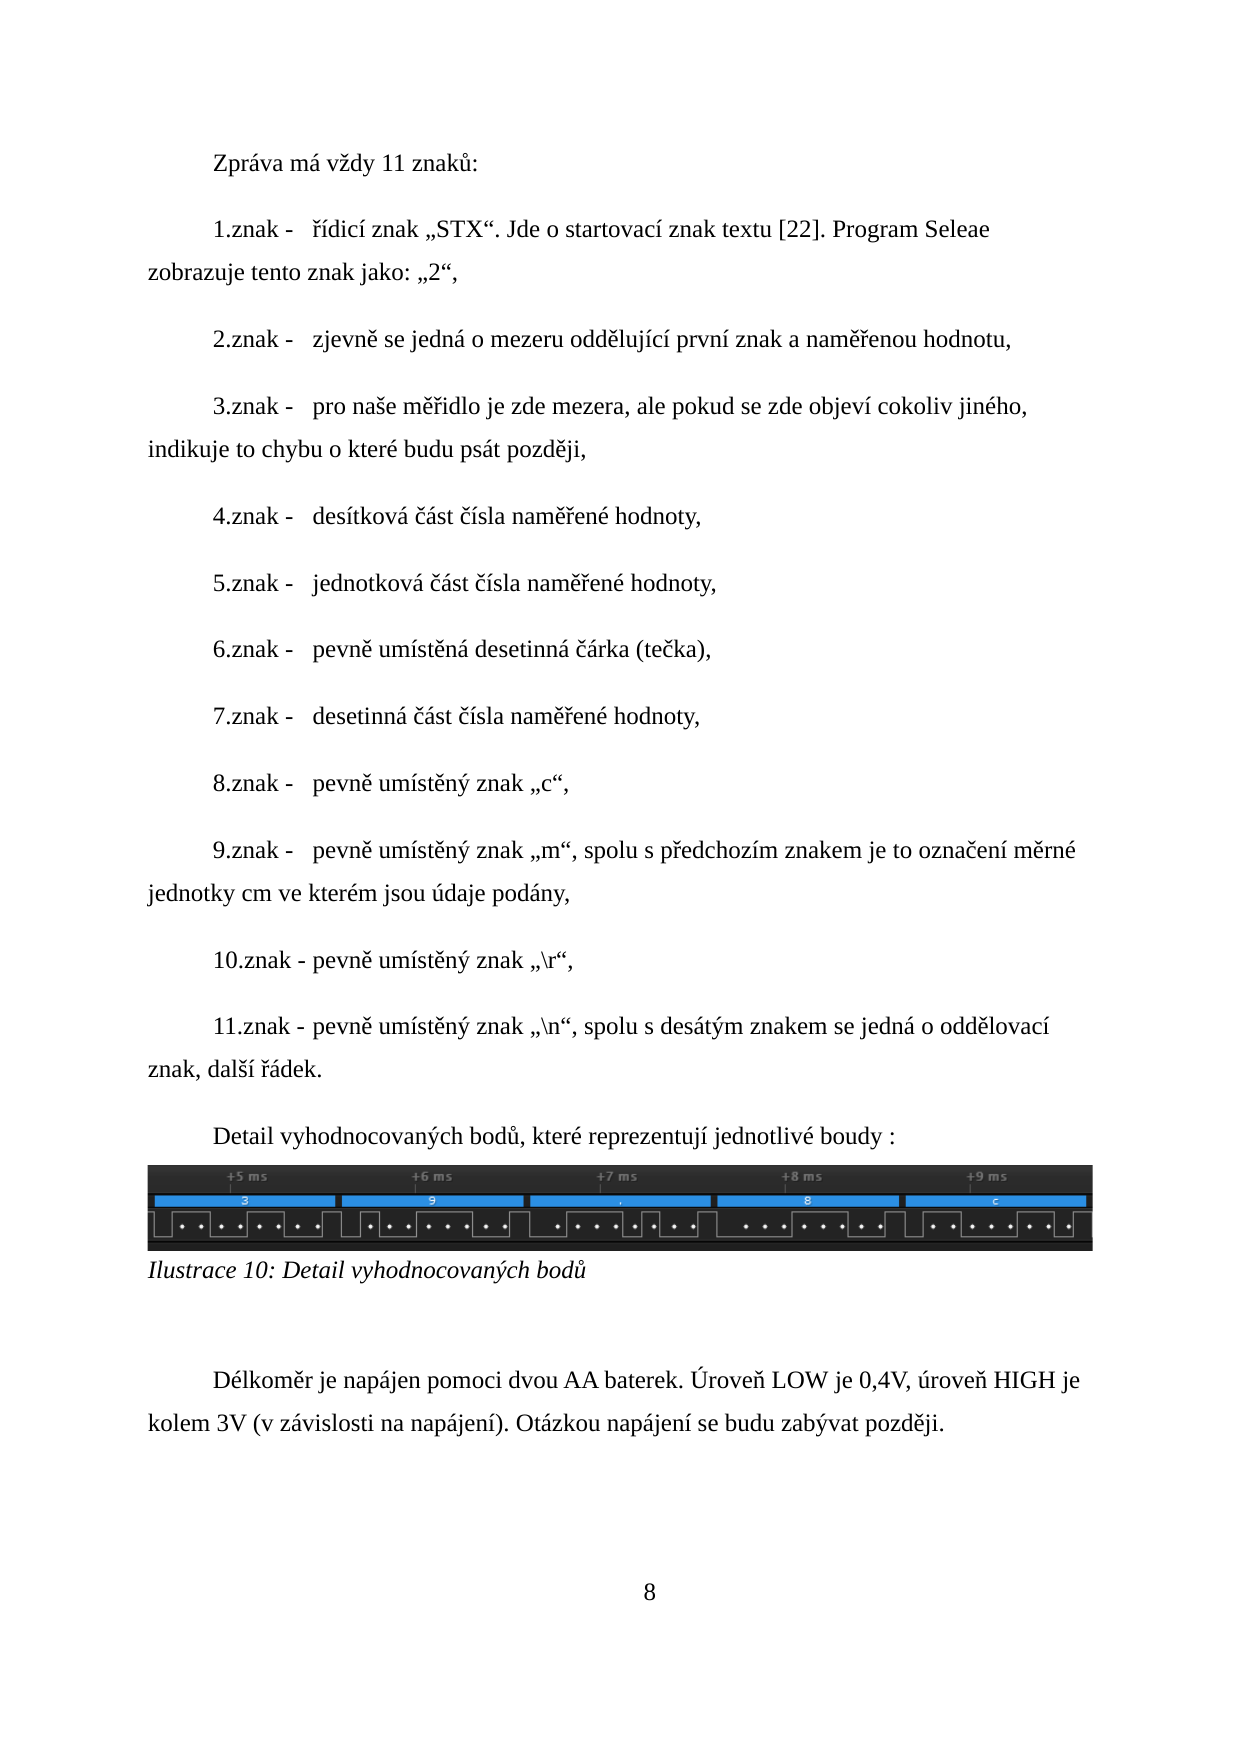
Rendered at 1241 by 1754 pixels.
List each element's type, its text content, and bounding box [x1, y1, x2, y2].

list pevně umístěný znak „c“, [148, 768, 1093, 797]
list pevně umístěný znak „\r“, [148, 945, 1093, 973]
text Zpráva má vždy 11 znaků: [148, 148, 1093, 176]
list jednotková část čísla naměřené hodnoty, [148, 568, 1093, 596]
list desetinná část čísla naměřené hodnoty, [148, 701, 1093, 730]
list pevně umístěná desetinná čárka (tečka), [148, 634, 1093, 663]
picture [147, 1165, 1093, 1251]
text [148, 1153, 1093, 1165]
list pevně umístěný znak „\n“, spolu s desátým znakem se jedná o oddělovací znak, další řádek. [148, 1011, 1093, 1083]
text Detail vyhodnocovaných bodů, které reprezentují jednotlivé boudy : [148, 1121, 1093, 1150]
list desítková část čísla naměřené hodnoty, [148, 501, 1093, 530]
list pro naše měřidlo je zde mezera, ale pokud se zde objeví cokoliv jiného, indikuje to chybu o které budu psát později, [148, 391, 1093, 463]
text Délkoměr je napájen pomoci dvou AA baterek. Úroveň LOW je 0,4V, úroveň HIGH je kolem 3V (v závislosti na napájení). Otázkou napájení se budu zabývat později. [148, 1365, 1093, 1437]
list zjevně se jedná o mezeru oddělující první znak a naměřenou hodnotu, [148, 324, 1093, 353]
list řídicí znak „STX“. Jde o startovací znak textu [22]. Program Seleae zobrazuje tento znak jako: „2“, [148, 214, 1093, 286]
list pevně umístěný znak „m“, spolu s předchozím znakem je to označení měrné jednotky cm ve kterém jsou údaje podány, [148, 835, 1093, 907]
text Ilustrace 10: Detail vyhodnocovaných bodů [148, 1251, 1093, 1284]
